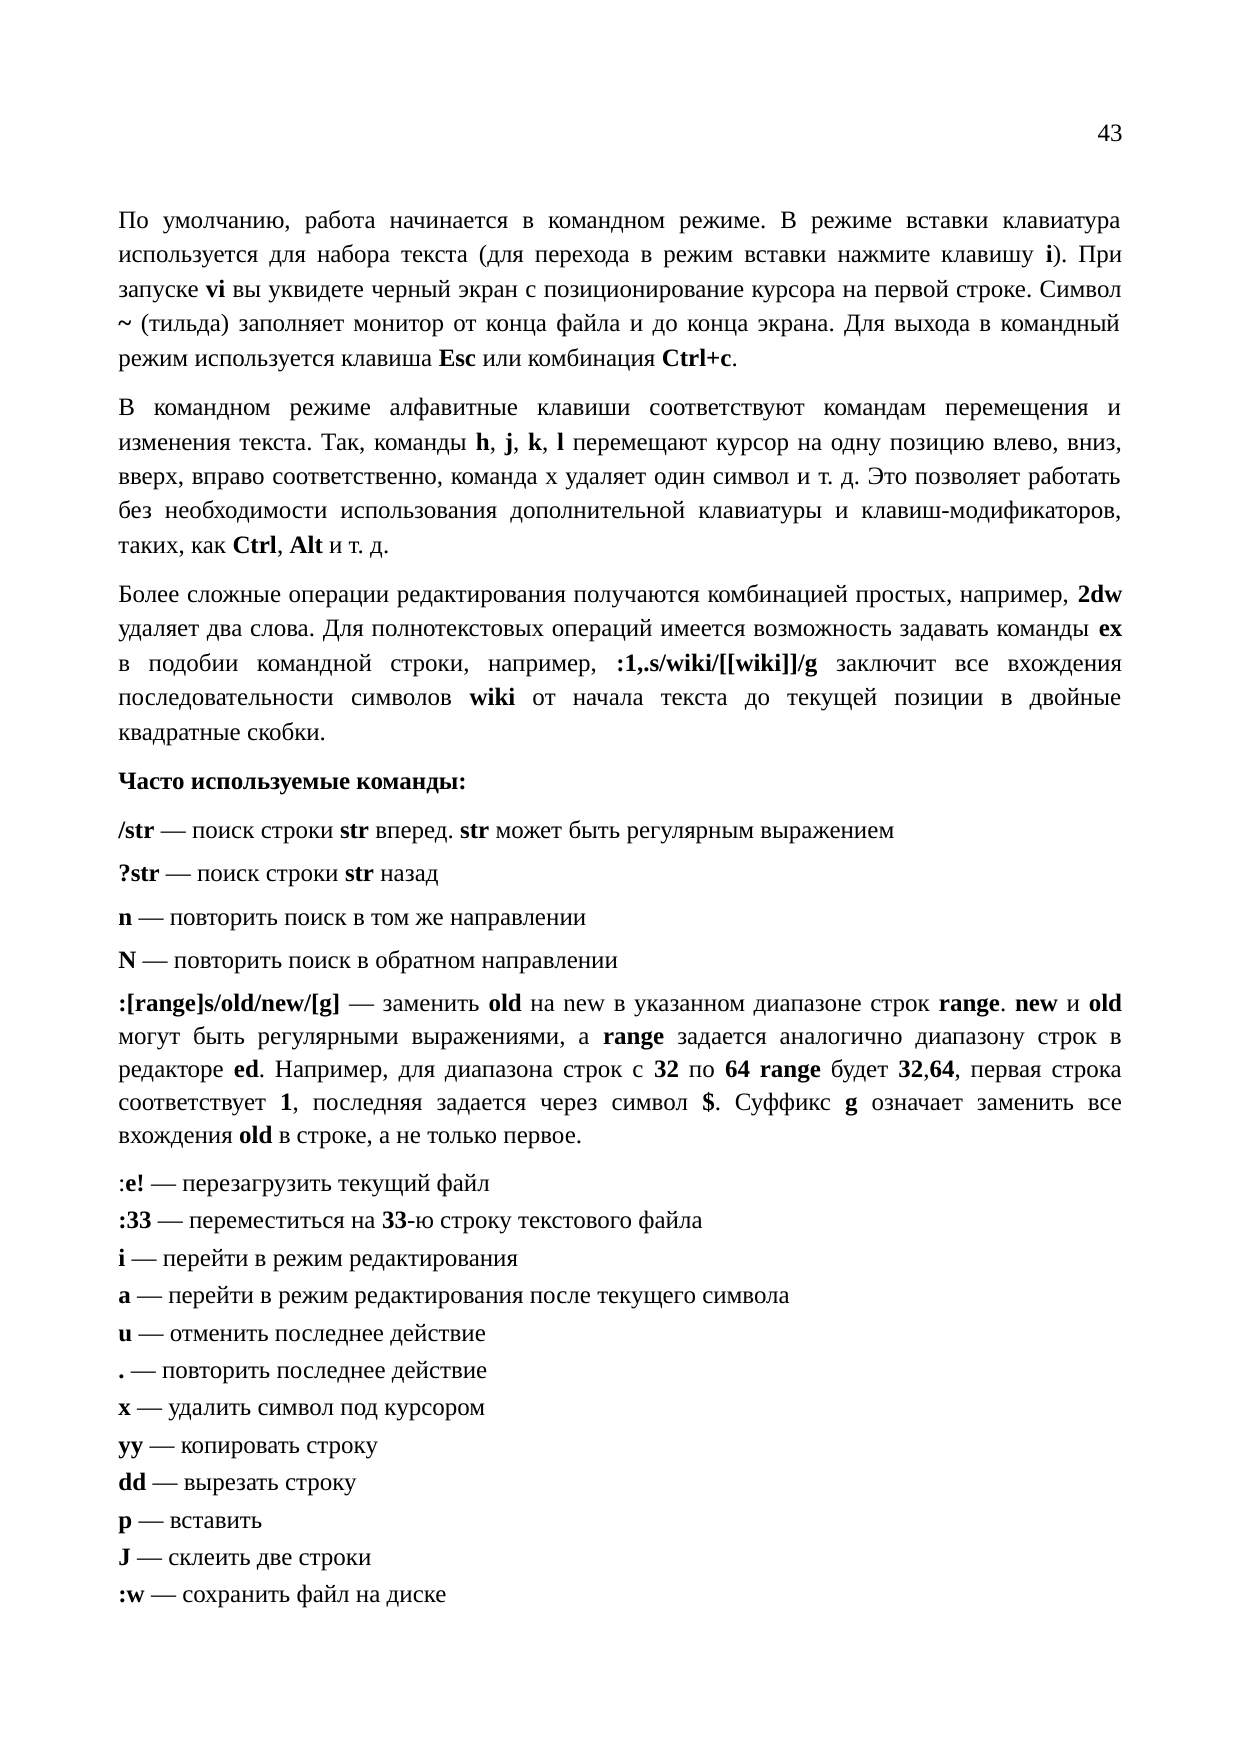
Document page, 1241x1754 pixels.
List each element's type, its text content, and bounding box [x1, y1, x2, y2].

text :e! — перезагрузить текущий файл [118, 1168, 1122, 1197]
text a — перейти в режим редактирования после текущего символа [118, 1280, 1122, 1309]
text :[range]s/old/new/[g] — заменить old на new в указанном диапазоне строк range. new и old могут быть регулярными выражениями, а range задается аналогично диапазону строк в редакторе ed. Например, для диапазона строк с 32 по 64 range будет 32,64, первая строка соответствует 1, последняя задается через символ $. Суффикс g означает заменить все вхождения old в строке, а не только первое. [118, 988, 1122, 1149]
text :w — сохранить файл на диске [118, 1579, 1122, 1608]
text :33 — переместиться на 33-ю строку текстового файла [118, 1206, 1122, 1234]
text ?str — поиск строки str назад [118, 858, 1122, 887]
text u — отменить последнее действие [118, 1318, 1122, 1346]
text В командном режиме алфавитные клавиши соответствуют командам перемещения и изменения текста. Так, команды h, j, k, l перемещают курсор на одну позицию влево, вниз, вверх, вправо соответственно, команда x удаляет один символ и т. д. Это позволяет работать без необходимости использования дополнительной клавиатуры и клавиш-модификаторов, таких, как Ctrl, Alt и т. д. [118, 392, 1122, 559]
text . — повторить последнее действие [118, 1355, 1122, 1384]
text N — повторить поиск в обратном направлении [118, 945, 1122, 974]
text Более сложные операции редактирования получаются комбинацией простых, например, 2dw удаляет два слова. Для полнотекстовых операций имеется возможность задавать команды ex в подобии командной строки, например, :1,.s/wiki/[[wiki]]/g заключит все вхождения последовательности символов wiki от начала текста до текущей позиции в двойные квадратные скобки. [118, 579, 1122, 746]
text По умолчанию, работа начинается в командном режиме. В режиме вставки клавиатура используется для набора текста (для перехода в режим вставки нажмите клавишу i). При запуске vi вы уквидете черный экран с позиционирование курсора на первой строке. Символ ~ (тильда) заполняет монитор от конца файла и до конца экрана. Для выхода в командный режим используется клавиша Esc или комбинация Ctrl+c. [118, 205, 1122, 372]
text Часто используемые команды: [118, 766, 1122, 795]
text yy — копировать строку [118, 1430, 1122, 1459]
text x — удалить символ под курсором [118, 1392, 1122, 1421]
text p — вставить [118, 1505, 1122, 1533]
text dd — вырезать строку [118, 1467, 1122, 1496]
text J — склеить две строки [118, 1542, 1122, 1571]
text i — перейти в режим редактирования [118, 1243, 1122, 1272]
text n — повторить поиск в том же направлении [118, 902, 1122, 931]
text /str — поиск строки str вперед. str может быть регулярным выражением [118, 815, 1122, 844]
